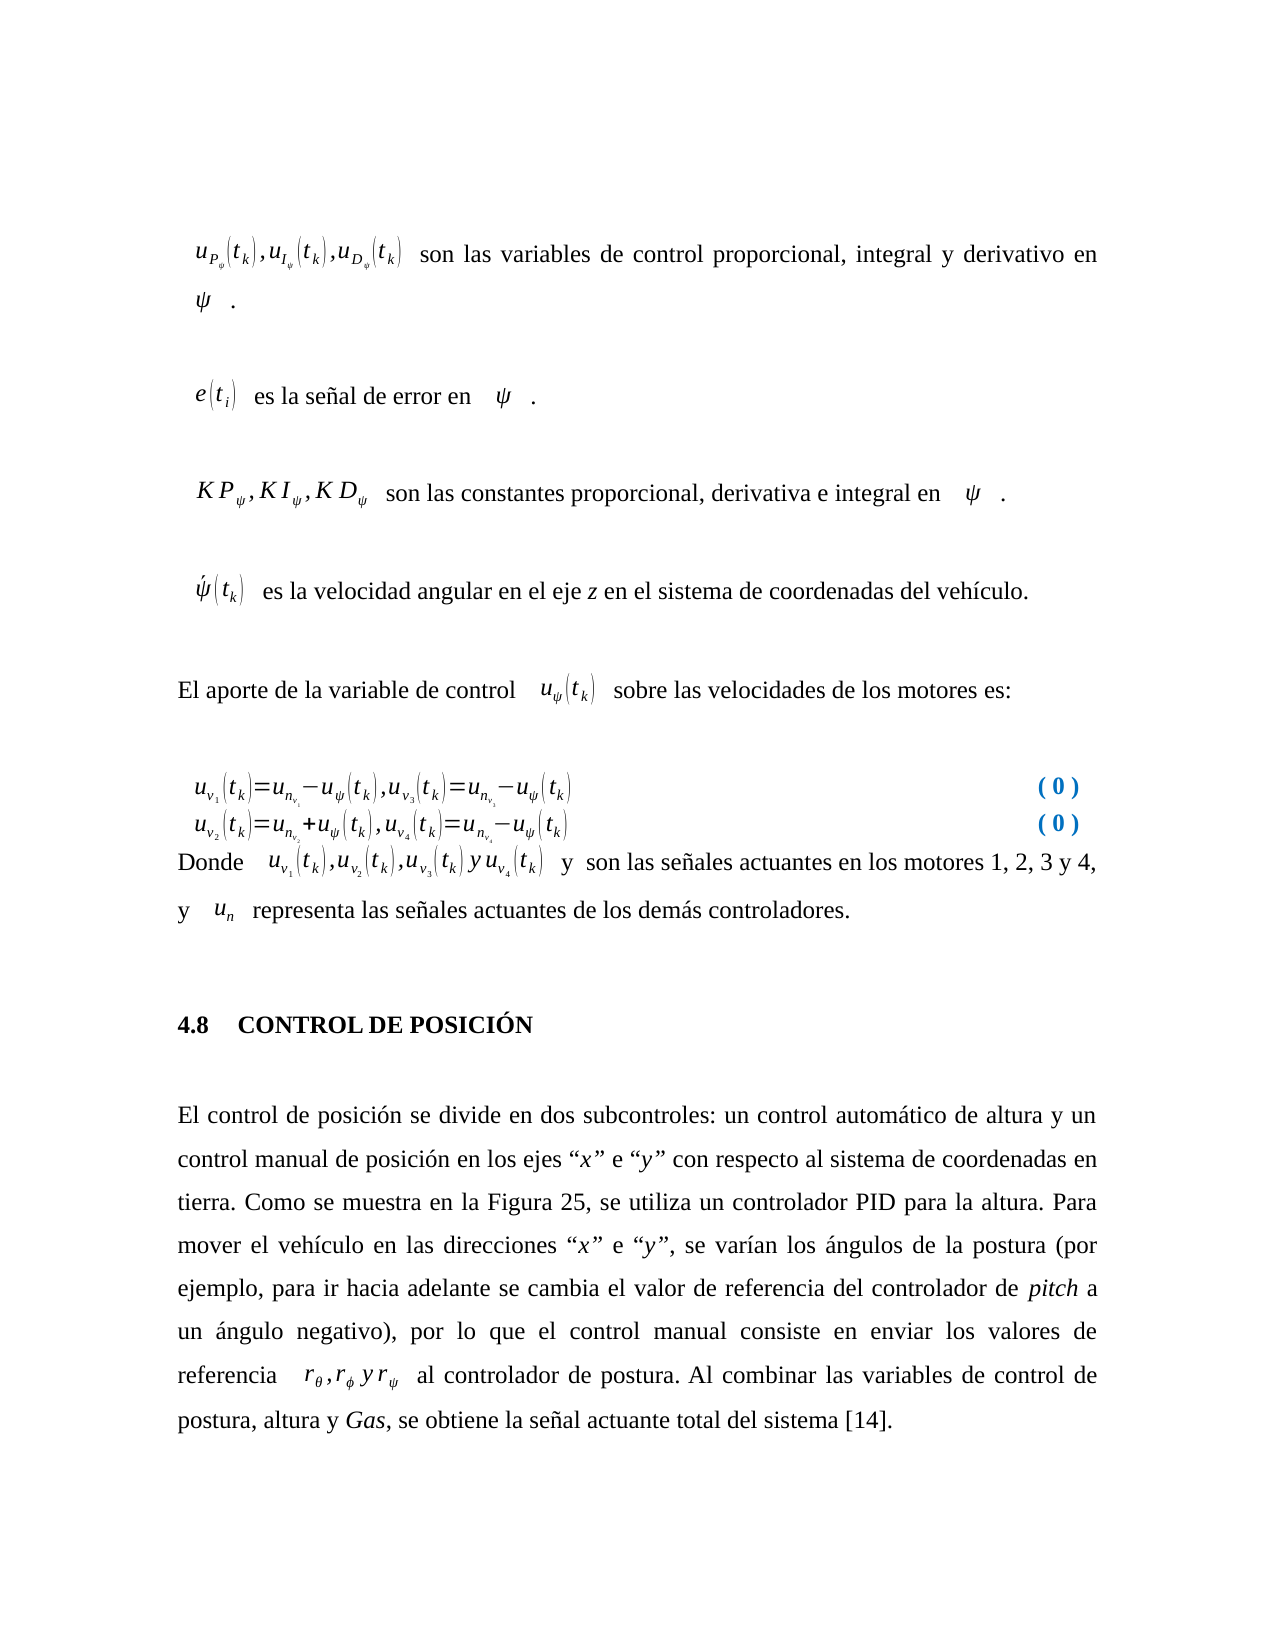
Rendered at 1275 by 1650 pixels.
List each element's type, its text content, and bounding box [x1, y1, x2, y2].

table_header [165, 771, 1026, 808]
text es la velocidad angular en el eje z en el sistema de coordenadas del vehículo. [177, 573, 1098, 608]
table_cell ( 0 ) [1026, 808, 1128, 844]
table_cell [165, 808, 1026, 844]
text El aporte de la variable de control sobre las velocidades de los motores es: [177, 672, 1098, 707]
subtitle CONTROL DE POSICIÓN [177, 1010, 1098, 1039]
table_header ( 0 ) [1026, 771, 1128, 808]
text son las variables de control proporcional, integral y derivativo en . [177, 235, 1098, 314]
text El control de posición se divide en dos subcontroles: un control automático de altura y un control manual de posición en los ejes “x” e “y” con respecto al sistema de coordenadas en tierra. Como se muestra en la Figura 25, se utiliza un controlador PID para la altura. Para mover el vehículo en las direcciones “x” e “y”, se varían los ángulos de la postura (por ejemplo, para ir hacia adelante se cambia el valor de referencia del controlador de pitch a un ángulo negativo), por lo que el control manual consiste en enviar los valores de referencia al controlador de postura. Al combinar las variables de control de postura, altura y Gas, se obtiene la señal actuante total del sistema [14]. [177, 1101, 1098, 1434]
text Donde y son las señales actuantes en los motores 1, 2, 3 y 4, y representa las señales actuantes de los demás controladores. [177, 844, 1098, 925]
text es la señal de error en . [177, 378, 1098, 413]
text son las constantes proporcional, derivativa e integral en . [177, 477, 1098, 508]
